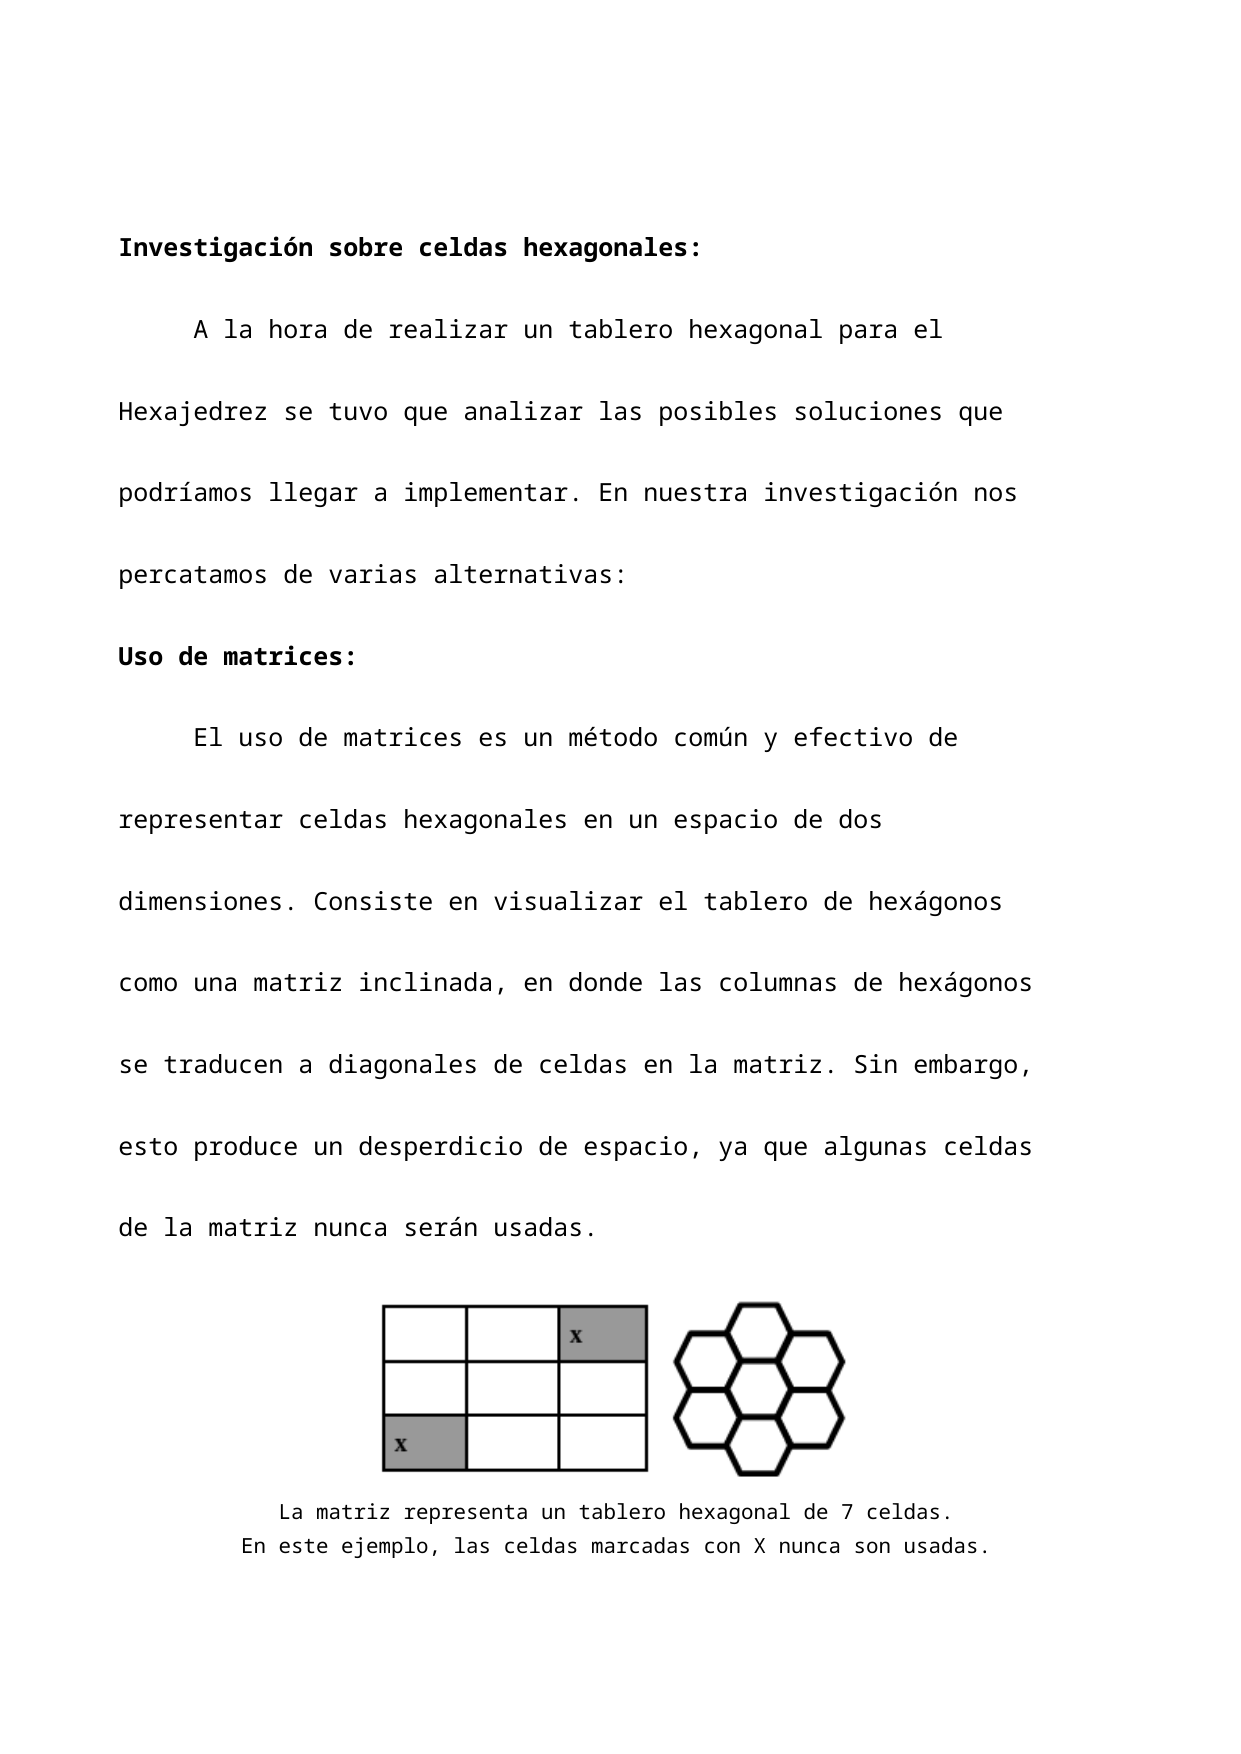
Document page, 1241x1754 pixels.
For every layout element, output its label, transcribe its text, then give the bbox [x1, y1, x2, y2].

text La matriz representa un tablero hexagonal de 7 celdas. [118, 1497, 1038, 1525]
text A la hora de realizar un tablero hexagonal para el Hexajedrez se tuvo que analizar las posibles soluciones que podríamos llegar a implementar. En nuestra investigación nos percatamos de varias alternativas: [118, 312, 1038, 591]
text El uso de matrices es un método común y efectivo de representar celdas hexagonales en un espacio de dos dimensiones. Consiste en visualizar el tablero de hexágonos como una matriz inclinada, en donde las columnas de hexágonos se traducen a diagonales de celdas en la matriz. Sin embargo, esto produce un desperdicio de espacio, ya que algunas celdas de la matriz nunca serán usadas. [118, 720, 1038, 1244]
subtitle Uso de matrices: [118, 638, 1038, 672]
text En este ejemplo, las celdas marcadas con X nunca son usadas. [118, 1531, 1038, 1559]
subtitle Investigación sobre celdas hexagonales: [118, 230, 1038, 264]
picture [373, 1291, 858, 1491]
